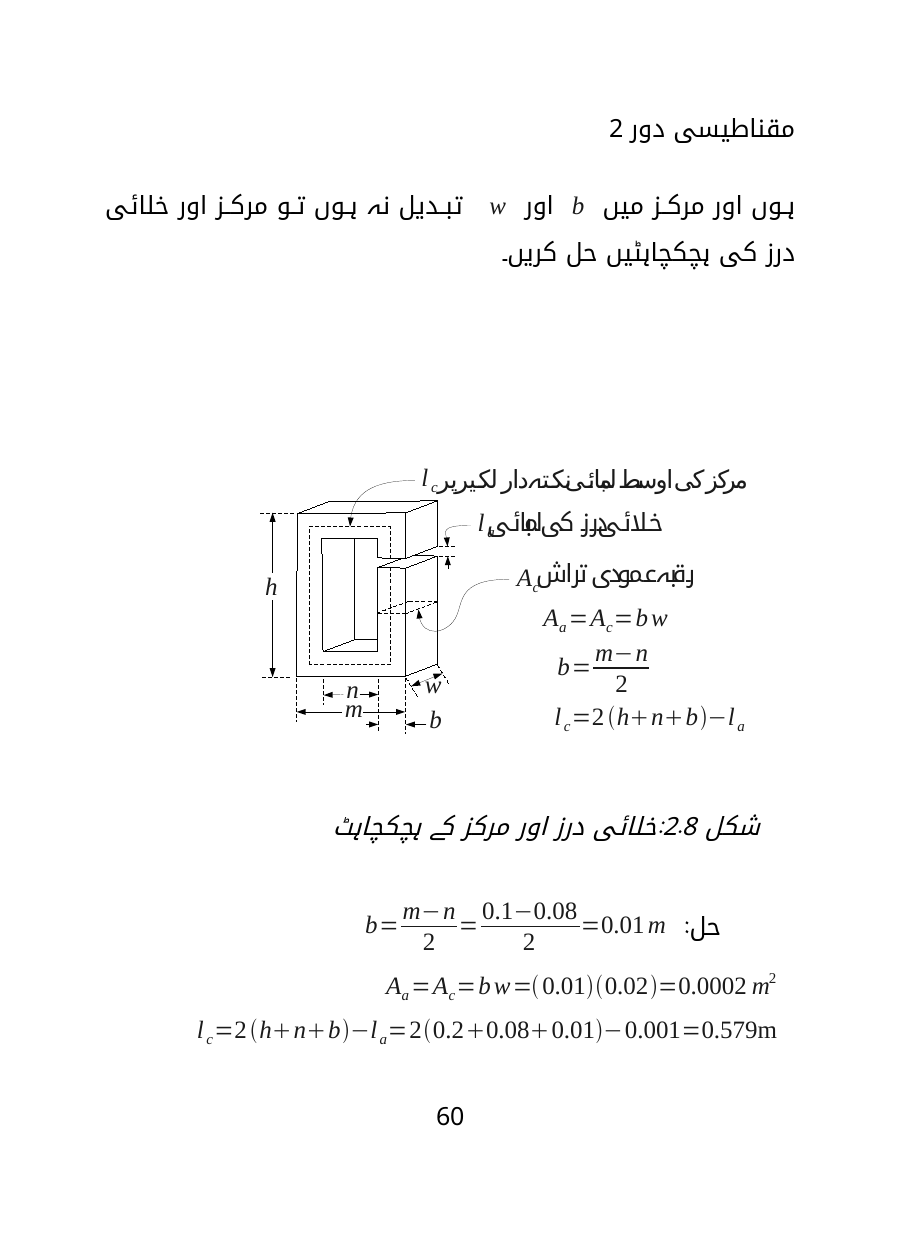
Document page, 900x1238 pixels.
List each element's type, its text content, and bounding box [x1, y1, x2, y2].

text ہوں اور مرکز میںاور تبدیل نہ ہوں تو مرکز اور خلائی درز کی ہچکچاہٹیں حل کریں۔ [105, 182, 795, 277]
text حل: [105, 898, 795, 957]
text شکل 2.8:خلائی درز اور مرکز کے ہچکچاہٹ [140, 395, 759, 851]
